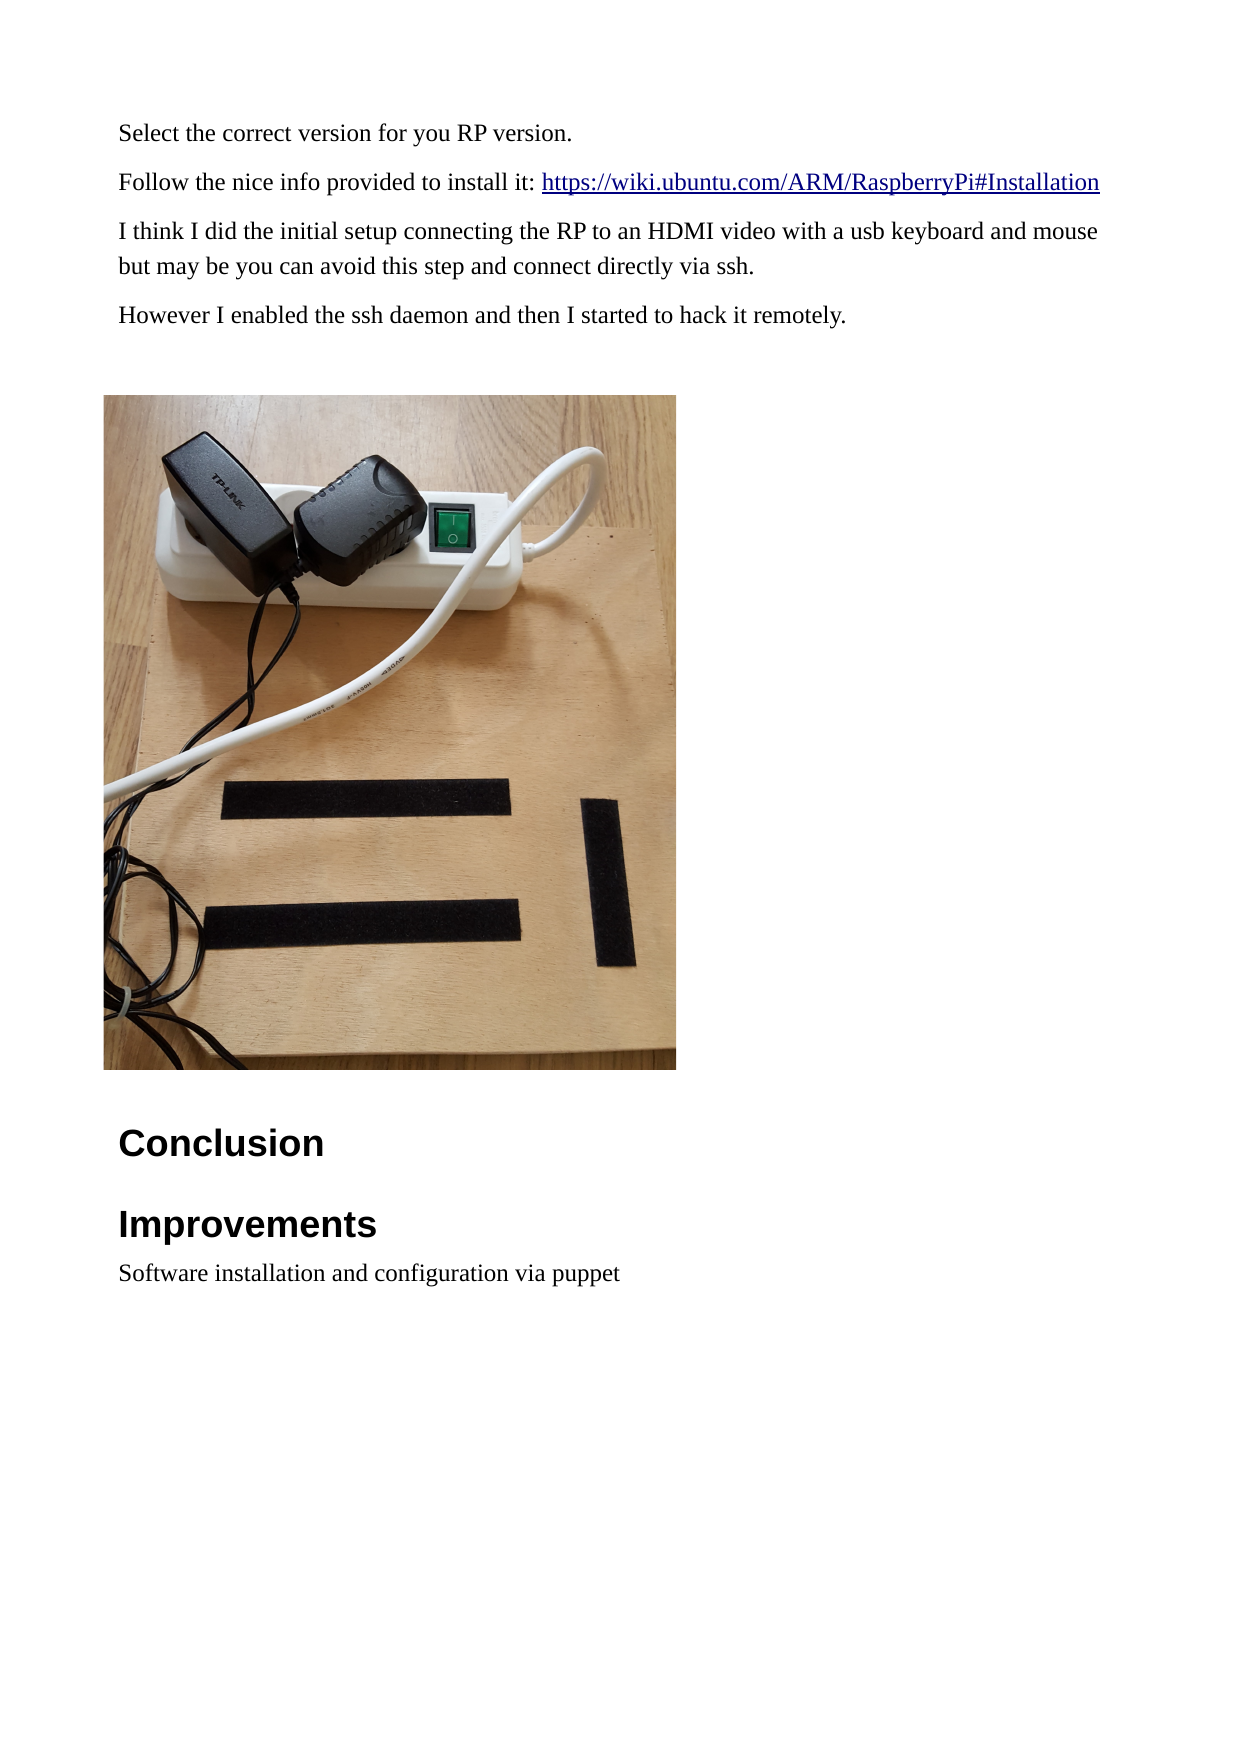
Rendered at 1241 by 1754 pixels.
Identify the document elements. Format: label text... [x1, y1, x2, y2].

text Select the correct version for you RP version. [118, 118, 1122, 147]
text Software installation and configuration via puppet [118, 1258, 1122, 1287]
subtitle Conclusion [118, 1121, 1122, 1165]
text However I enabled the ssh daemon and then I started to hack it remotely. [118, 300, 1122, 328]
picture [103, 655, 677, 926]
text Follow the nice info provided to install it: https://wiki.ubuntu.com/ARM/RaspberryPi#Installation [118, 167, 1122, 196]
subtitle Improvements [118, 1202, 1122, 1246]
text I think I did the initial setup connecting the RP to an HDMI video with a usb keyboard and mouse but may be you can avoid this step and connect directly via ssh. [118, 216, 1122, 279]
